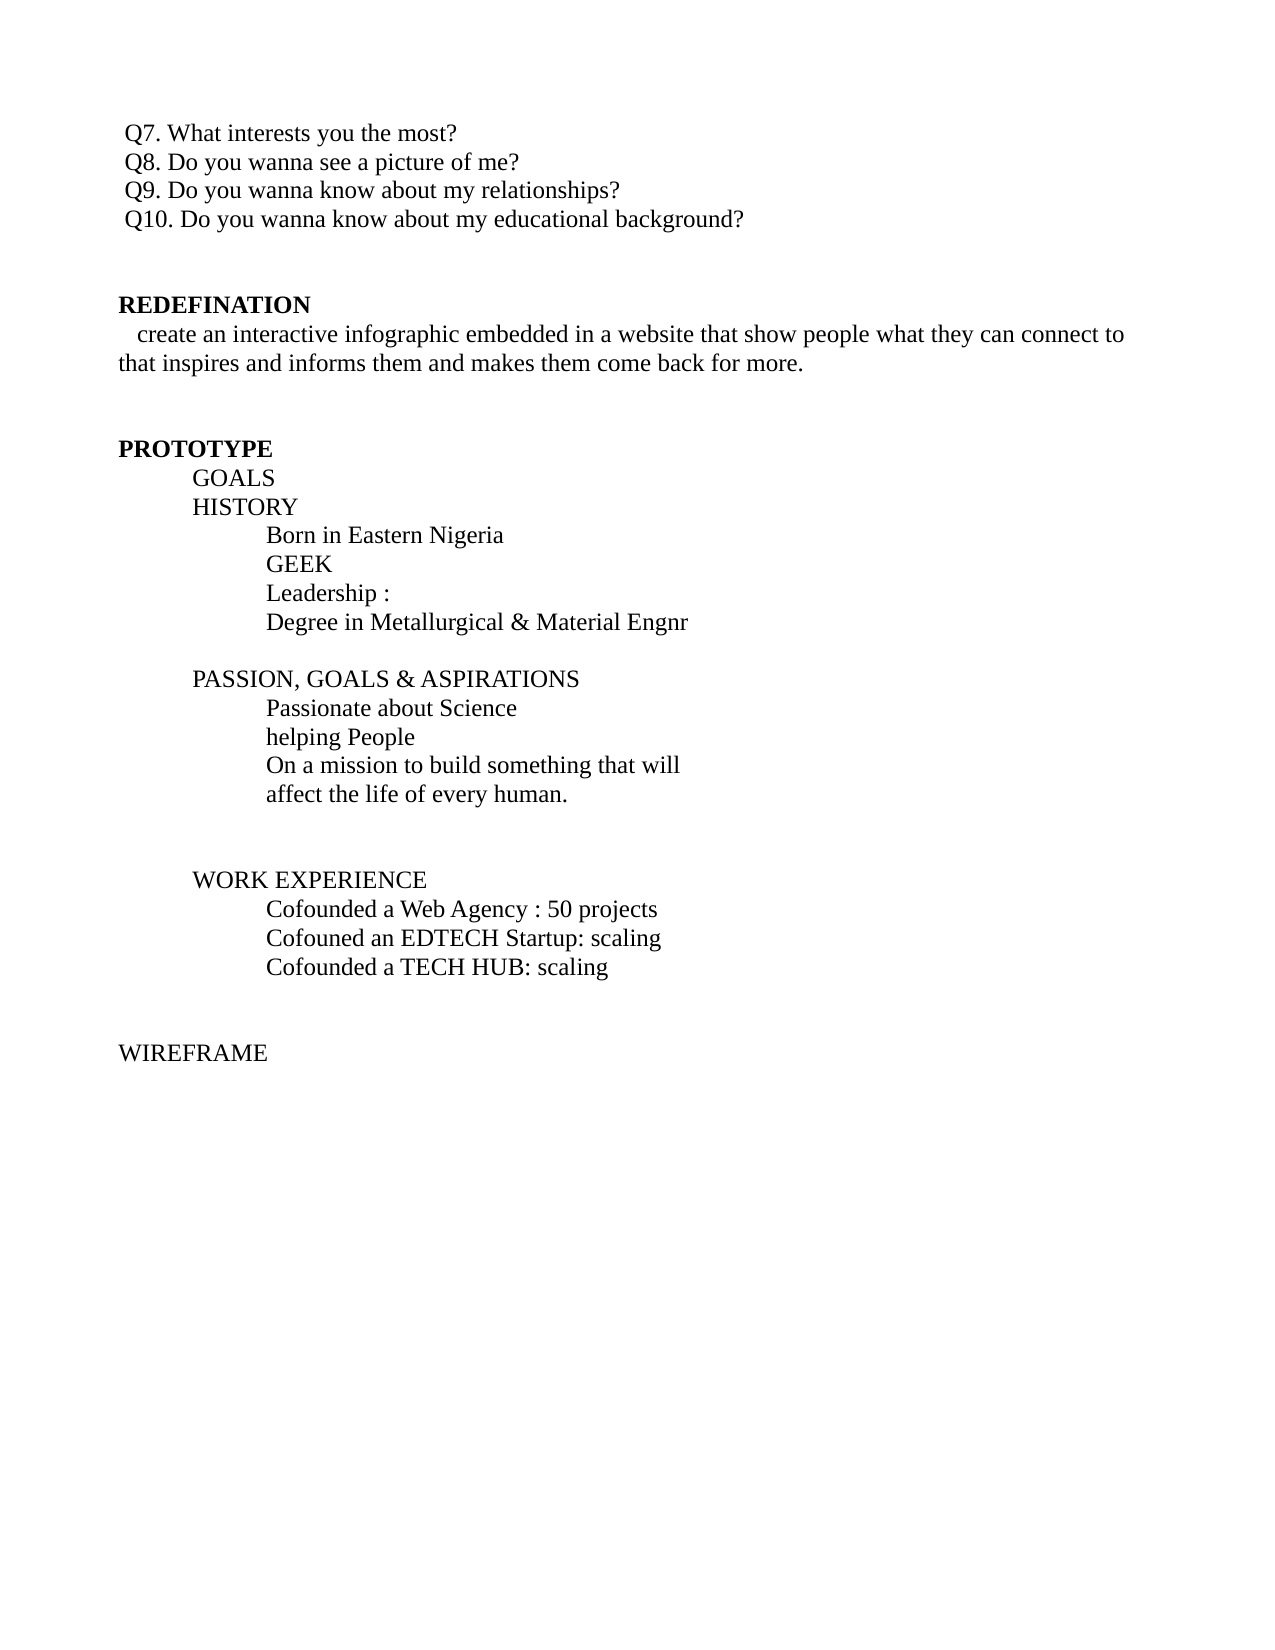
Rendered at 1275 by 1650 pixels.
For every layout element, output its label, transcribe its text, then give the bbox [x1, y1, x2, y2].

text Q7. What interests you the most? [118, 118, 1157, 147]
text Q9. Do you wanna know about my relationships? [118, 176, 1157, 204]
text Leadership : [118, 578, 1157, 607]
text REDEFINATION [118, 291, 1157, 319]
text Born in Eastern Nigeria [118, 521, 1157, 549]
text Cofounded a TECH HUB: scaling [118, 952, 1157, 981]
text affect the life of every human. [118, 779, 1157, 808]
text WIREFRAME [118, 1038, 1157, 1067]
text Cofouned an EDTECH Startup: scaling [118, 923, 1157, 952]
text Passionate about Science [118, 693, 1157, 722]
text Q8. Do you wanna see a picture of me? [118, 147, 1157, 176]
text Cofounded a Web Agency : 50 projects [118, 894, 1157, 923]
text Degree in Metallurgical & Material Engnr [118, 607, 1157, 636]
text WORK EXPERIENCE [118, 866, 1157, 894]
text Q10. Do you wanna know about my educational background? [118, 204, 1157, 233]
text HISTORY [118, 492, 1157, 521]
text GEEK [118, 549, 1157, 578]
text helping People [118, 722, 1157, 751]
text PROTOTYPE [118, 434, 1157, 463]
text GOALS [118, 463, 1157, 492]
text On a mission to build something that will [118, 751, 1157, 779]
text create an interactive infographic embedded in a website that show people what they can connect to that inspires and informs them and makes them come back for more. [118, 319, 1157, 377]
text PASSION, GOALS & ASPIRATIONS [118, 664, 1157, 693]
